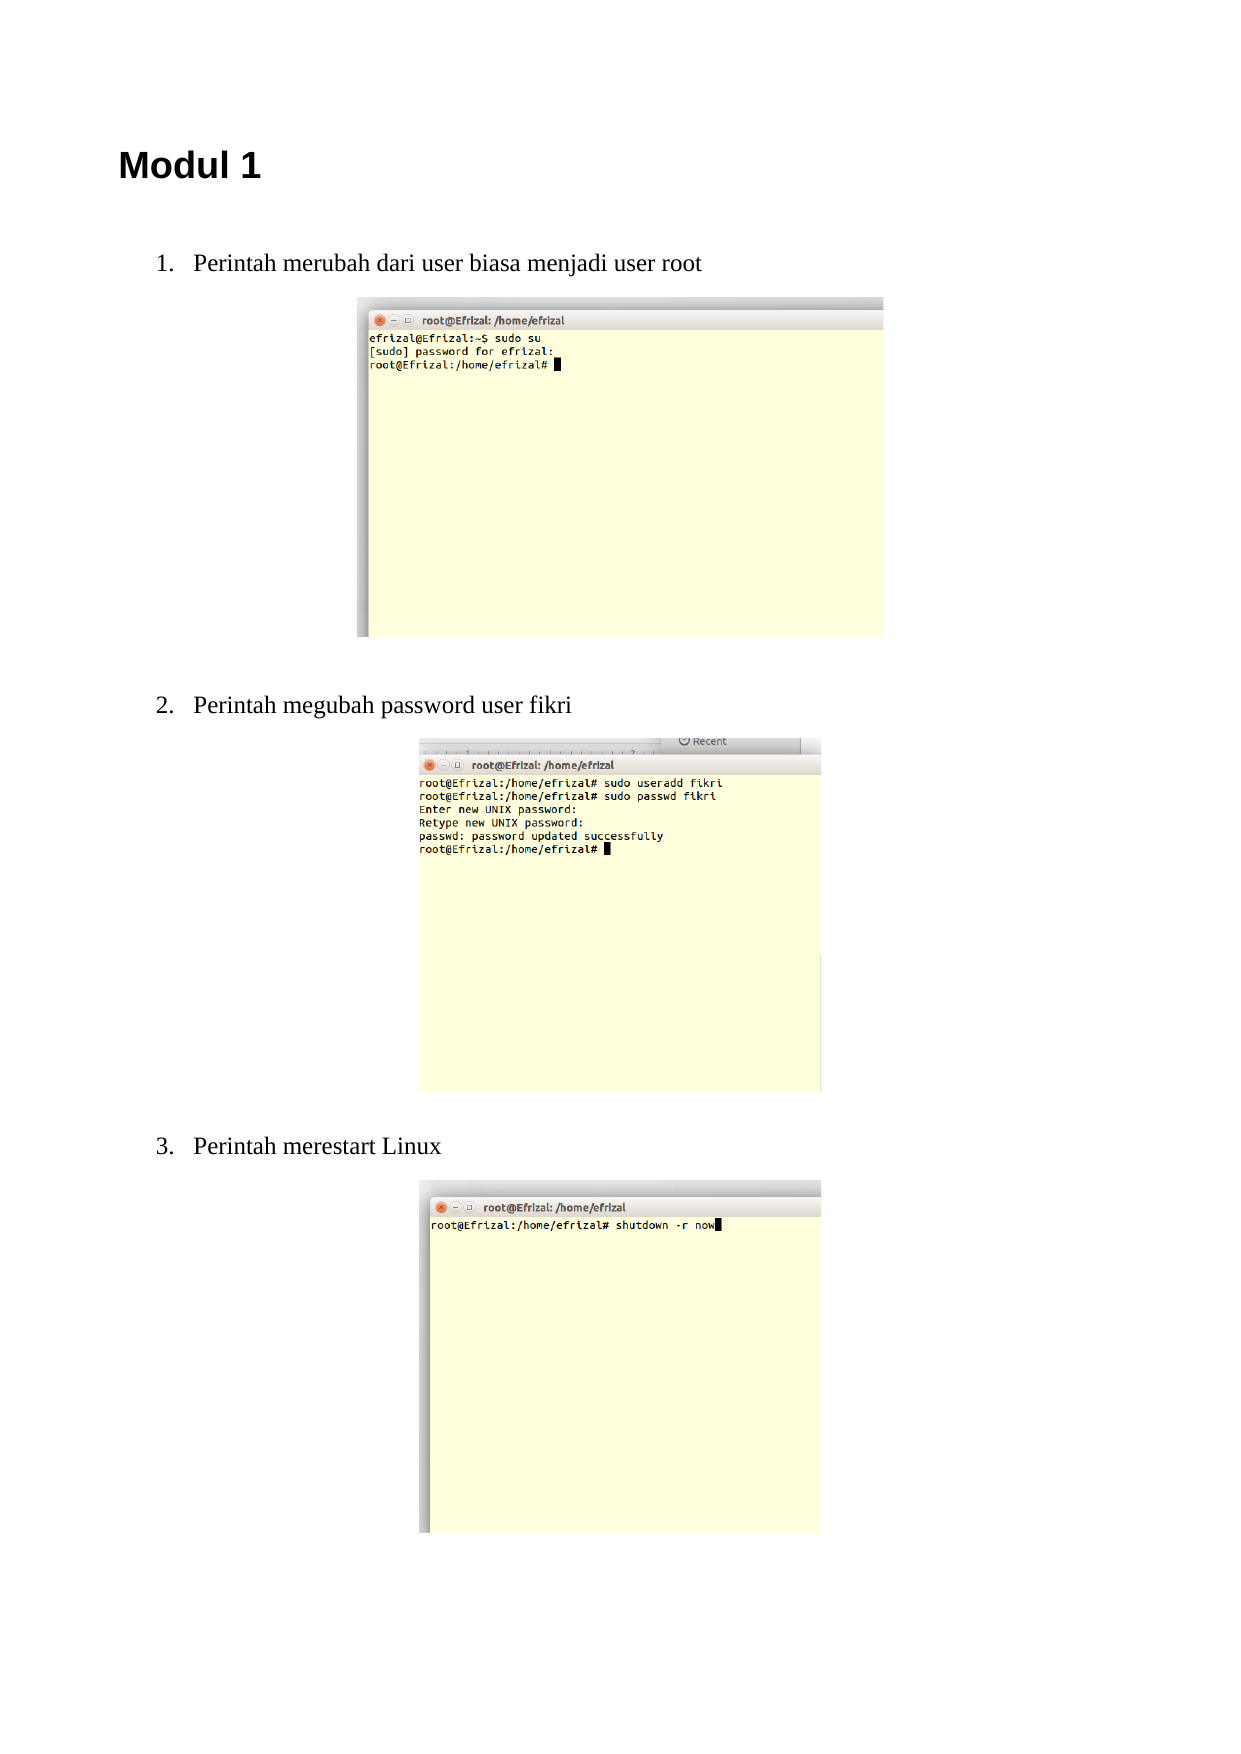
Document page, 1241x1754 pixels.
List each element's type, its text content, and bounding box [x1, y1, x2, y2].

list Perintah merubah dari user biasa menjadi user root [156, 248, 1122, 277]
picture [419, 1180, 822, 1533]
list Perintah megubah password user fikri [156, 690, 1122, 719]
subtitle Modul 1 [118, 143, 1122, 187]
picture [419, 738, 822, 1092]
list Perintah merestart Linux [156, 1131, 1122, 1160]
picture [356, 297, 884, 637]
